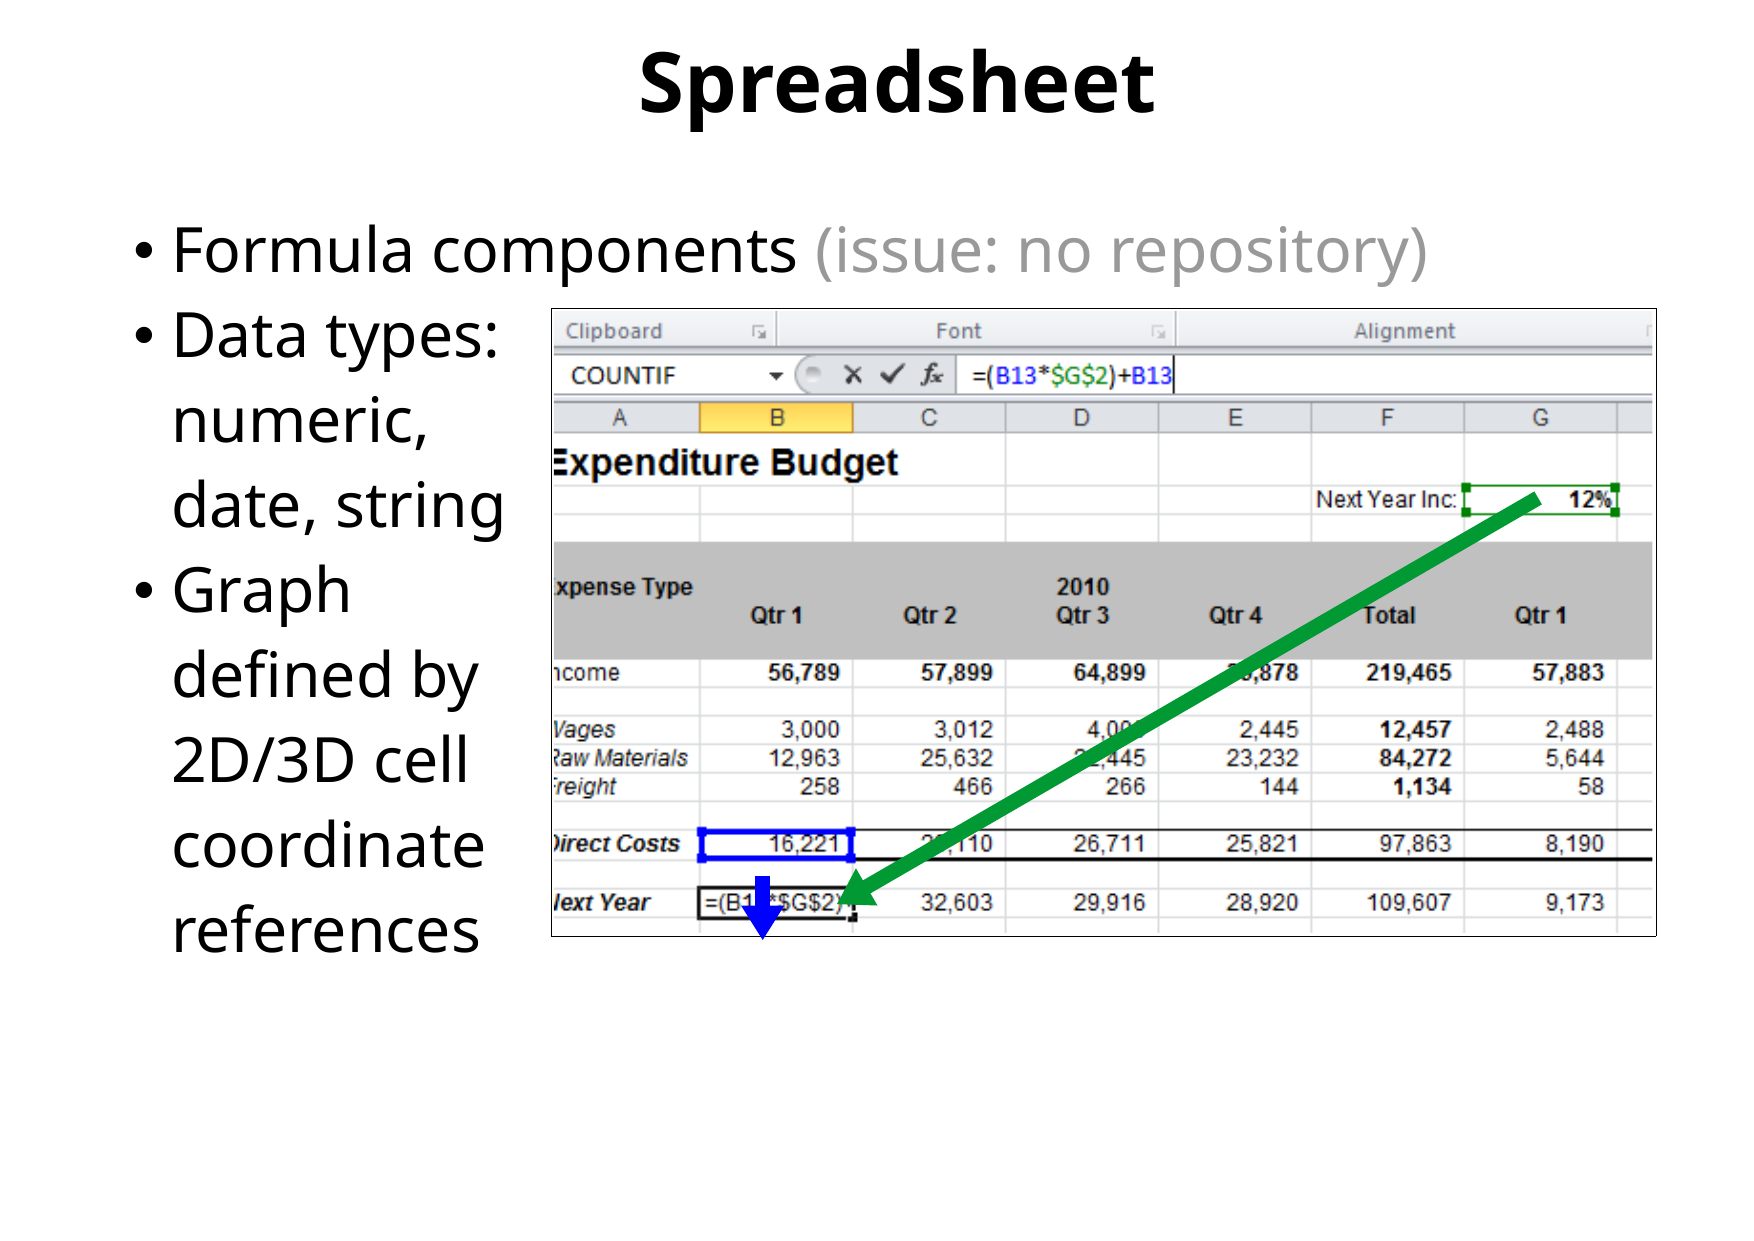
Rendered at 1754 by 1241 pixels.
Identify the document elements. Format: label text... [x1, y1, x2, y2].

picture [553, 311, 1653, 933]
text Spreadsheet [96, 23, 1699, 137]
list [552, 309, 1656, 936]
list Graph defined by 2D/3D cell coordinate references [133, 546, 1699, 971]
list Formula components (issue: no repository) [133, 205, 1699, 290]
list Data types: numeric, date, string [133, 290, 1699, 546]
